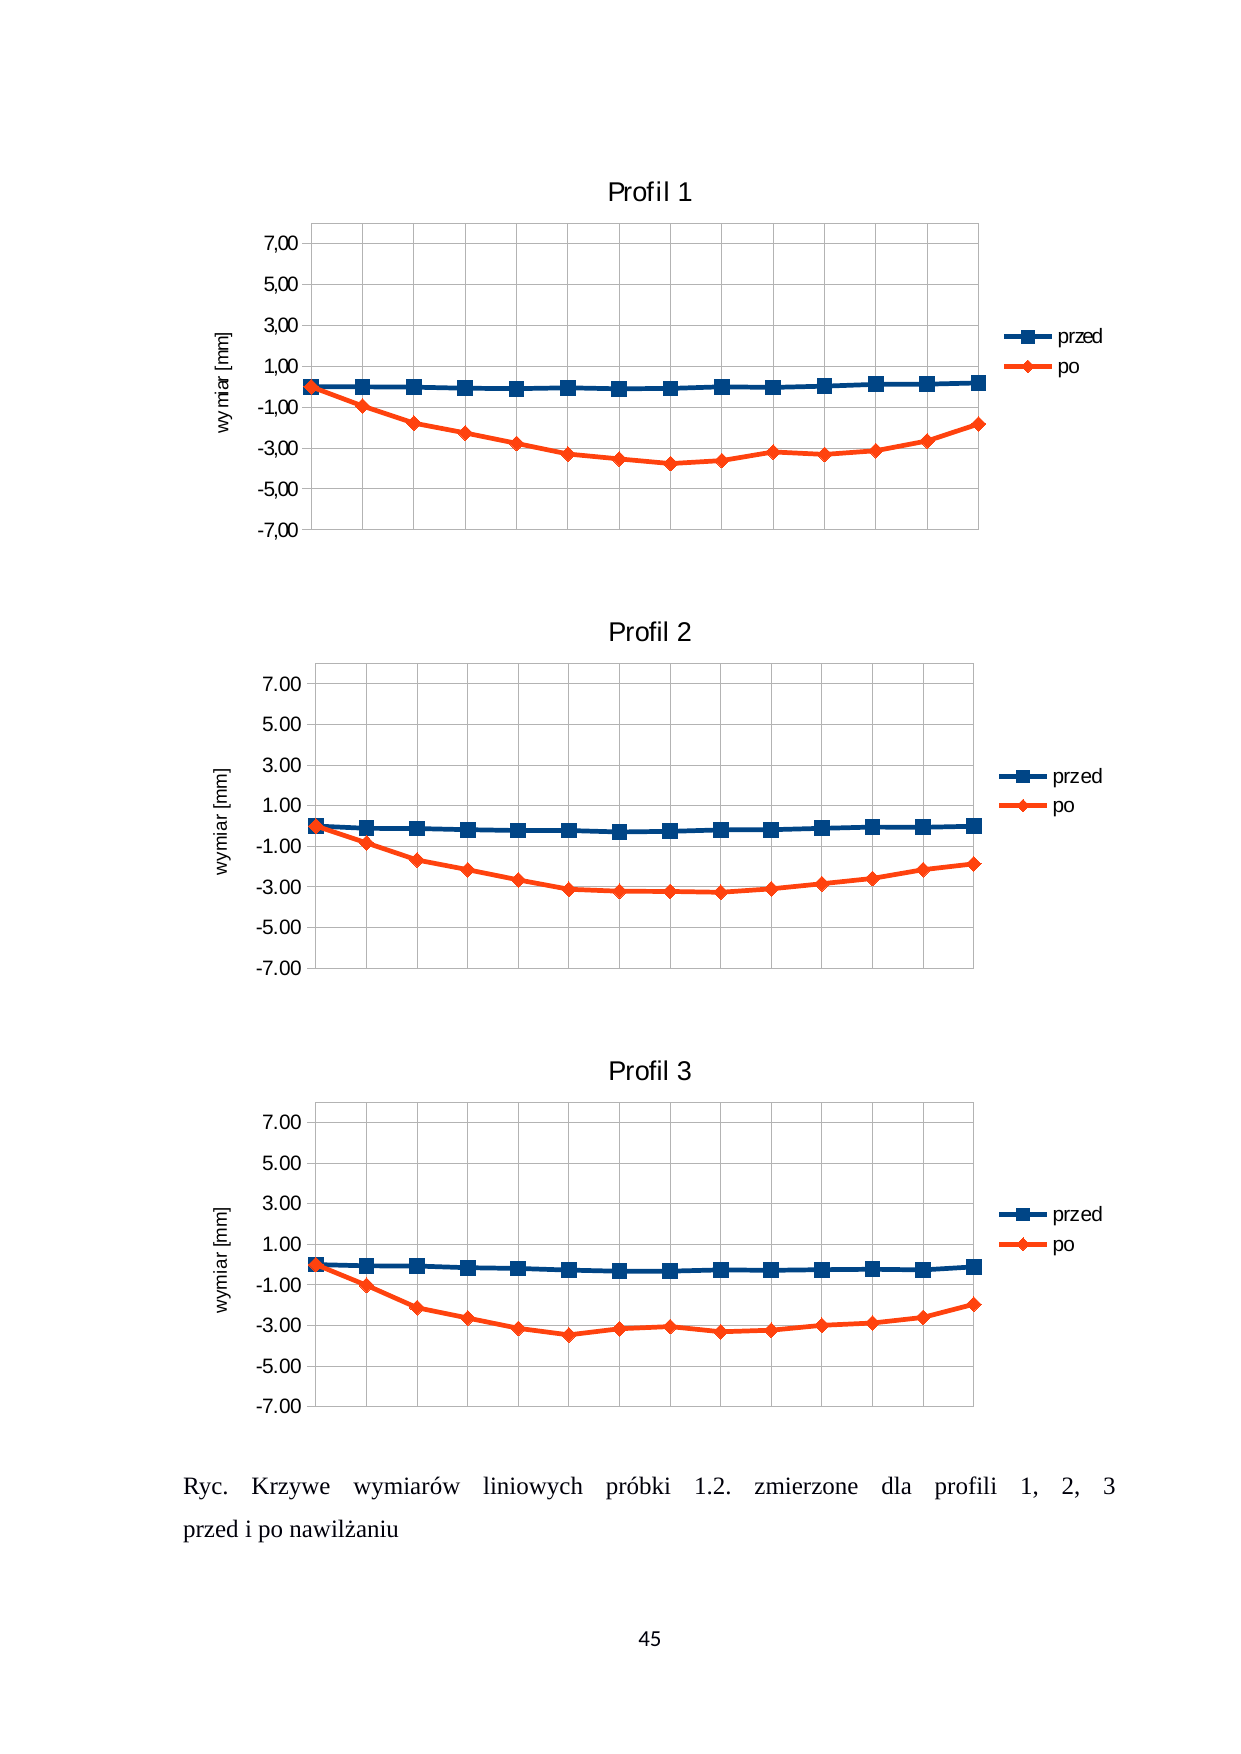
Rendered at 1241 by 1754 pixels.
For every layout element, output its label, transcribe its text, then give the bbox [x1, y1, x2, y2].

table_cell [177, 1427, 1122, 1465]
table_header [177, 550, 1122, 588]
table_cell [177, 588, 1122, 593]
table_cell Ryc. Krzywe wymiarów liniowych próbki 1.2. zmierzone dla profili 1, 2, 3 przed i po nawilżaniu [177, 1465, 1122, 1569]
table_cell [177, 988, 1122, 1027]
table_header [177, 148, 1122, 153]
table_cell [177, 1027, 1122, 1032]
